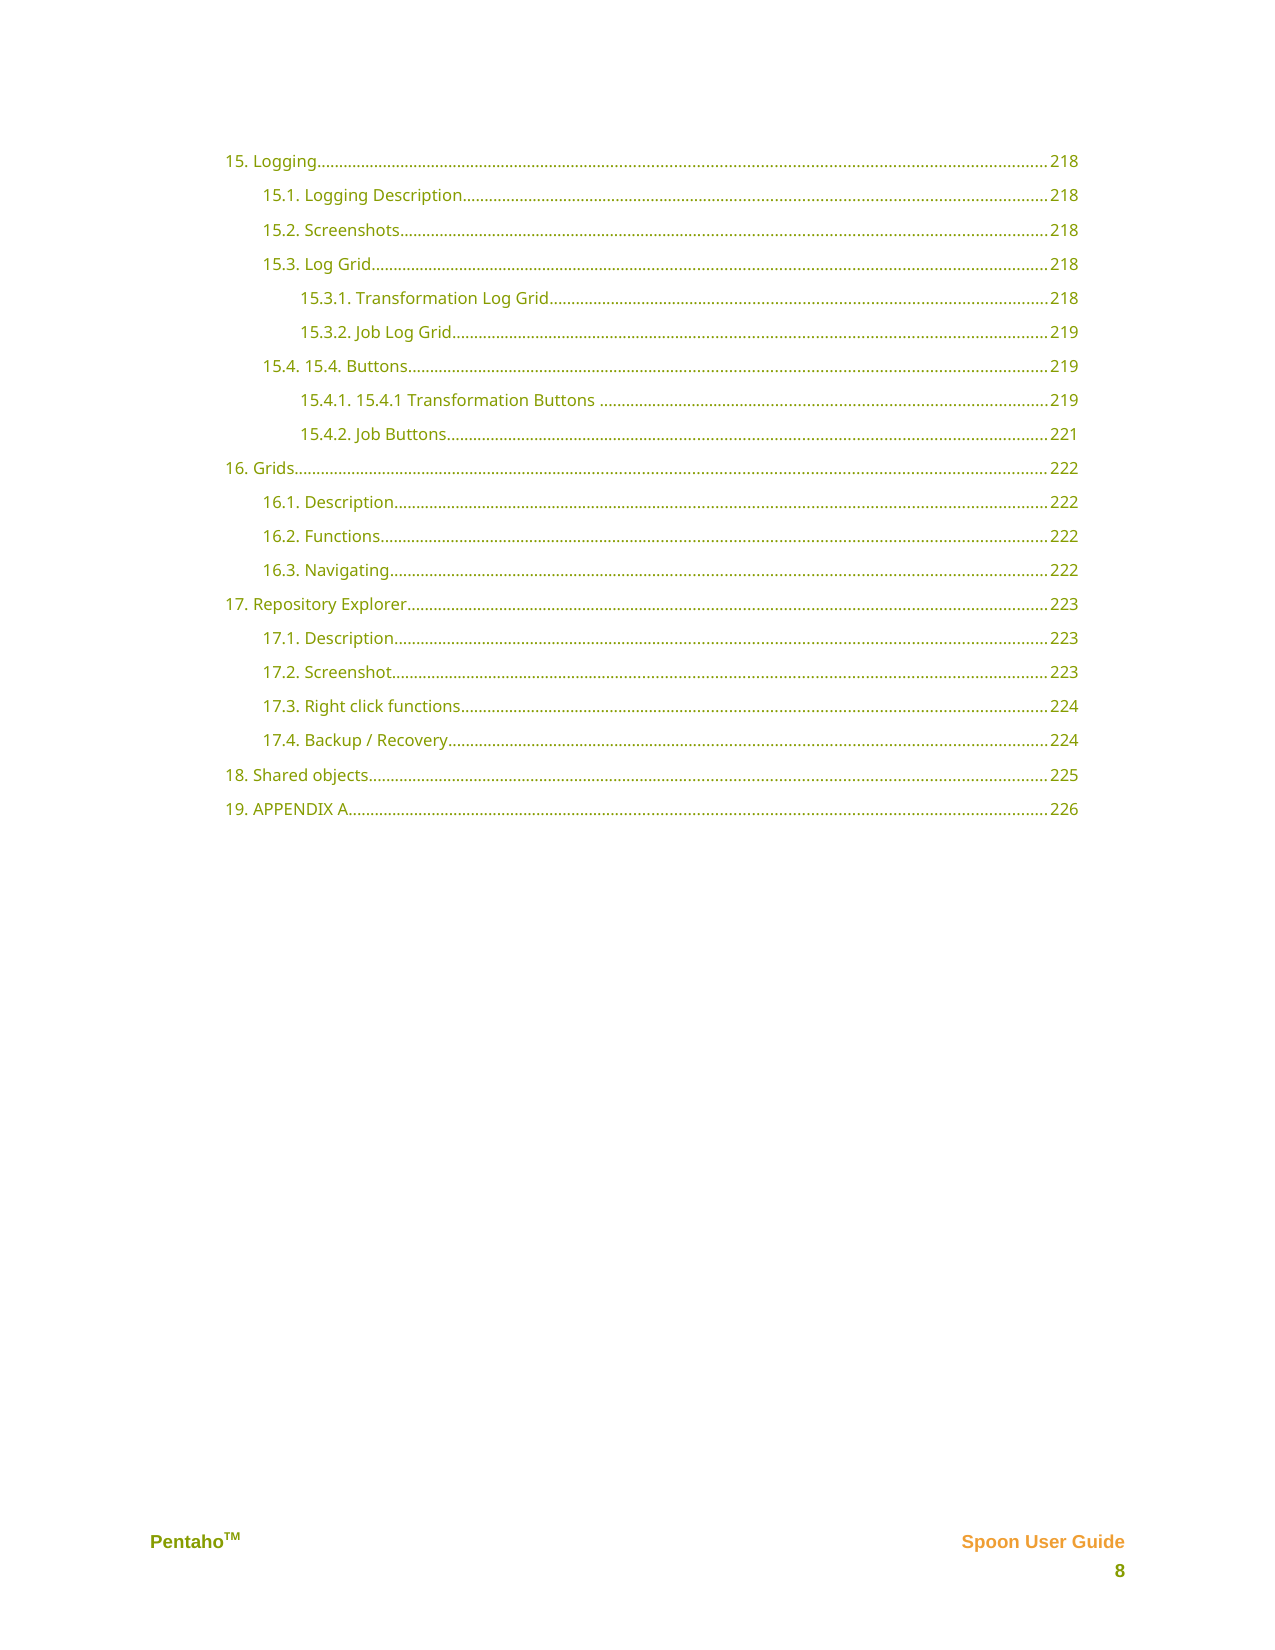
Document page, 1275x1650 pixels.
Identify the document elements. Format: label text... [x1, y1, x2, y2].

text 17.3. Right click functions 224 [262, 695, 1125, 718]
text 15.3.1. Transformation Log Grid 218 [300, 286, 1125, 309]
text 16. Grids 222 [225, 457, 1200, 479]
text 15.4.1. 15.4.1 Transformation Buttons 219 [300, 388, 1125, 411]
text 15.4.2. Job Buttons 221 [300, 422, 1125, 445]
text 15.4. 15.4. Buttons 219 [262, 354, 1125, 377]
text 15.3.2. Job Log Grid 219 [300, 320, 1125, 343]
text 15. Logging 218 [150, 150, 1125, 173]
text 16.1. Description 222 [262, 491, 1125, 513]
text 17. Repository Explorer 223 [225, 593, 1200, 616]
text 18. Shared objects 225 [225, 763, 1200, 786]
text 15.2. Screenshots 218 [262, 218, 1125, 241]
text 16.3. Navigating 222 [262, 559, 1125, 581]
text 17.2. Screenshot 223 [262, 661, 1125, 684]
text 19. APPENDIX A 226 [225, 797, 1200, 820]
text 16.2. Functions 222 [262, 525, 1125, 547]
text 17.4. Backup / Recovery 224 [262, 729, 1125, 752]
text 15.3. Log Grid 218 [262, 252, 1125, 275]
text 17.1. Description 223 [262, 627, 1125, 649]
text 15.1. Logging Description 218 [262, 184, 1125, 207]
